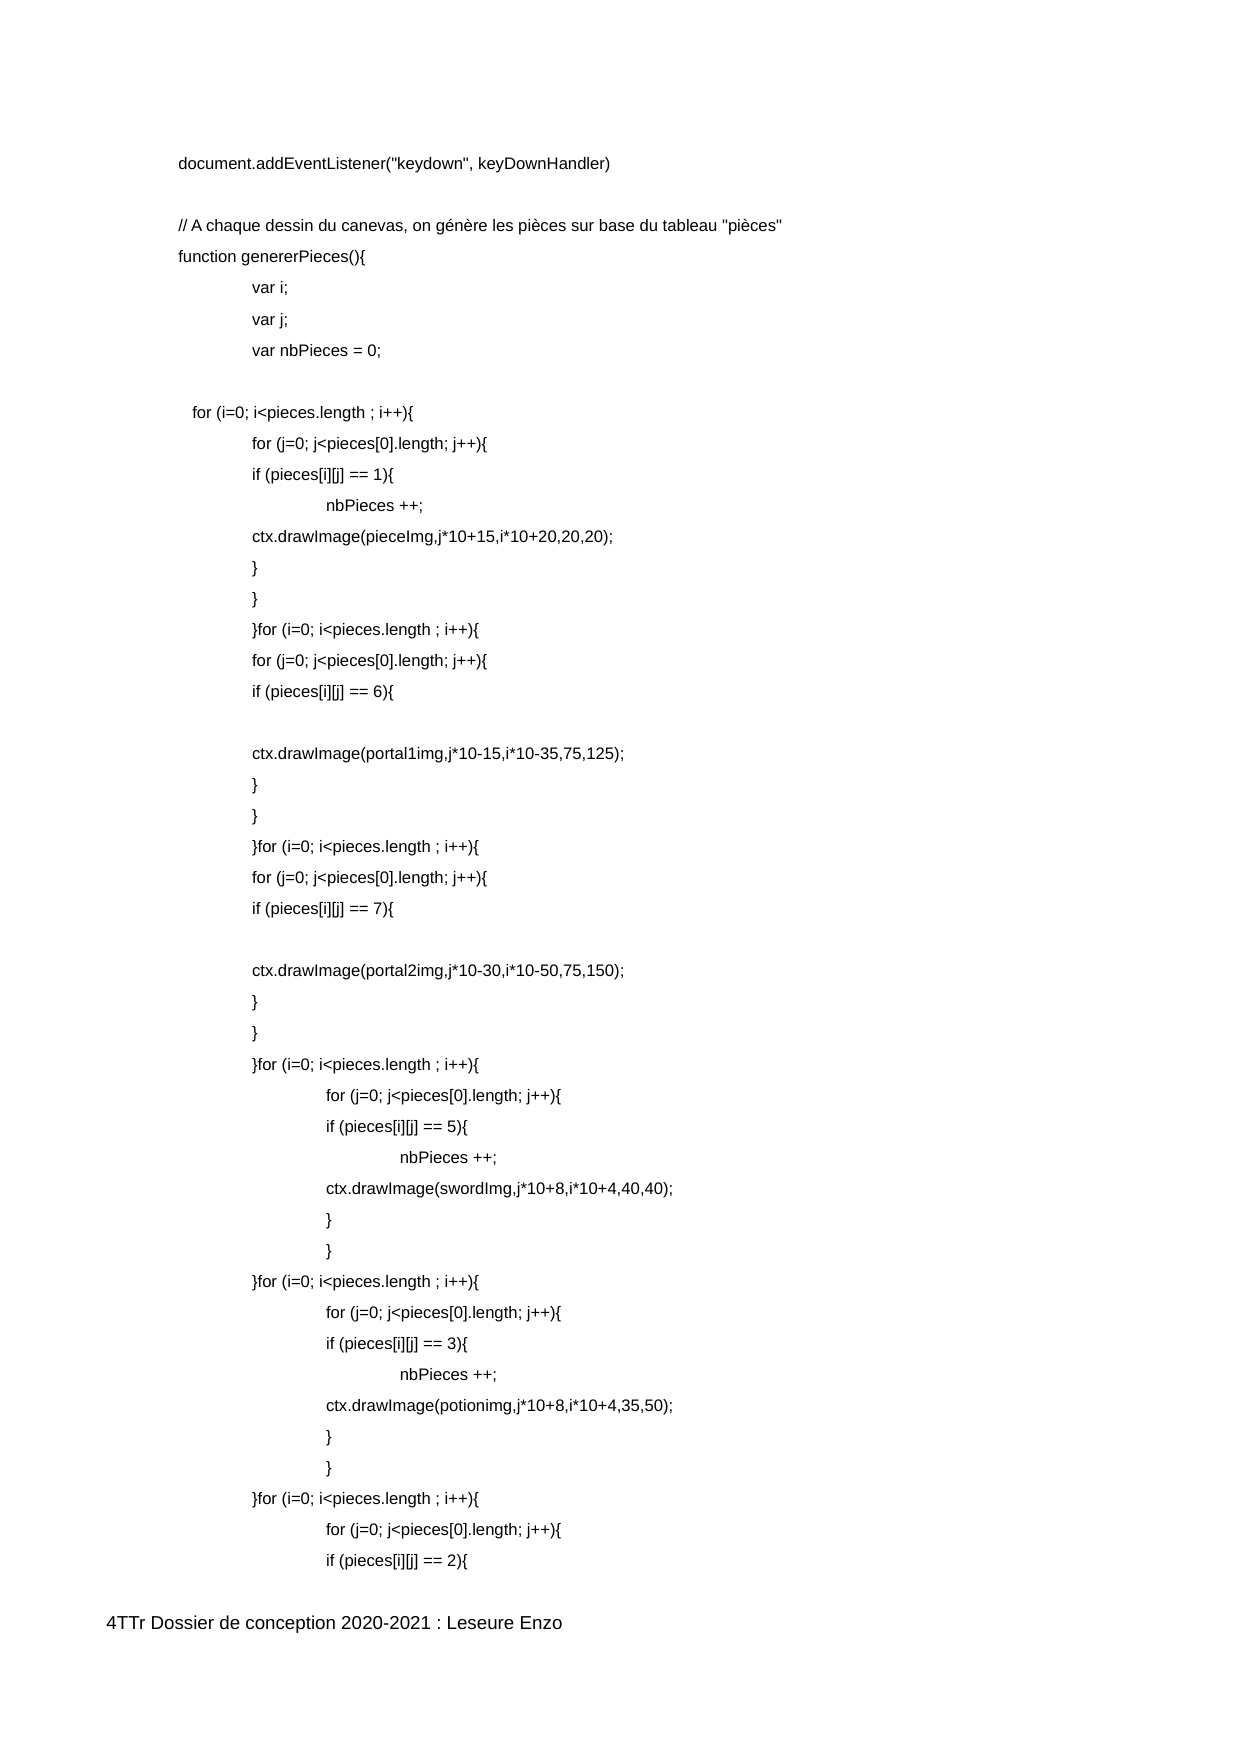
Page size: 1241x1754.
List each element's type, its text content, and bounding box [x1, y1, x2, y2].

text }for (i=0; i<pieces.length ; i++){ [104, 837, 1134, 856]
text } [104, 558, 1134, 577]
text for (j=0; j<pieces[0].length; j++){ [104, 1303, 1134, 1322]
text for (i=0; i<pieces.length ; i++){ [104, 402, 1134, 422]
text if (pieces[i][j] == 1){ [104, 464, 1134, 484]
text } [104, 806, 1134, 825]
text document.addEventListener("keydown", keyDownHandler) [104, 154, 1134, 173]
text ctx.drawImage(pieceImg,j*10+15,i*10+20,20,20); [104, 527, 1134, 546]
text ctx.drawImage(portal2img,j*10-30,i*10-50,75,150); [104, 961, 1134, 980]
text ctx.drawImage(portal1img,j*10-15,i*10-35,75,125); [104, 744, 1134, 763]
text function genererPieces(){ [104, 247, 1134, 266]
text }for (i=0; i<pieces.length ; i++){ [104, 1054, 1134, 1073]
text } [104, 1458, 1134, 1477]
text if (pieces[i][j] == 7){ [104, 899, 1134, 918]
text } [104, 1209, 1134, 1229]
text for (j=0; j<pieces[0].length; j++){ [104, 1520, 1134, 1539]
text if (pieces[i][j] == 5){ [104, 1116, 1134, 1136]
text } [104, 589, 1134, 608]
text var nbPieces = 0; [104, 340, 1134, 359]
text for (j=0; j<pieces[0].length; j++){ [104, 433, 1134, 453]
text for (j=0; j<pieces[0].length; j++){ [104, 868, 1134, 887]
text } [104, 992, 1134, 1011]
text for (j=0; j<pieces[0].length; j++){ [104, 651, 1134, 670]
text var j; [104, 309, 1134, 328]
text } [104, 1023, 1134, 1042]
text }for (i=0; i<pieces.length ; i++){ [104, 1272, 1134, 1291]
text for (j=0; j<pieces[0].length; j++){ [104, 1085, 1134, 1104]
text nbPieces ++; [104, 1365, 1134, 1384]
text } [104, 1241, 1134, 1260]
text ctx.drawImage(swordImg,j*10+8,i*10+4,40,40); [104, 1178, 1134, 1198]
text if (pieces[i][j] == 2){ [104, 1551, 1134, 1570]
text }for (i=0; i<pieces.length ; i++){ [104, 1489, 1134, 1508]
text } [104, 1427, 1134, 1446]
text var i; [104, 278, 1134, 297]
text ctx.drawImage(potionimg,j*10+8,i*10+4,35,50); [104, 1396, 1134, 1415]
text nbPieces ++; [104, 1147, 1134, 1167]
text // A chaque dessin du canevas, on génère les pièces sur base du tableau "pièces" [104, 216, 1134, 235]
text nbPieces ++; [104, 496, 1134, 515]
text } [104, 775, 1134, 794]
text if (pieces[i][j] == 3){ [104, 1334, 1134, 1353]
text }for (i=0; i<pieces.length ; i++){ [104, 620, 1134, 639]
text if (pieces[i][j] == 6){ [104, 682, 1134, 701]
